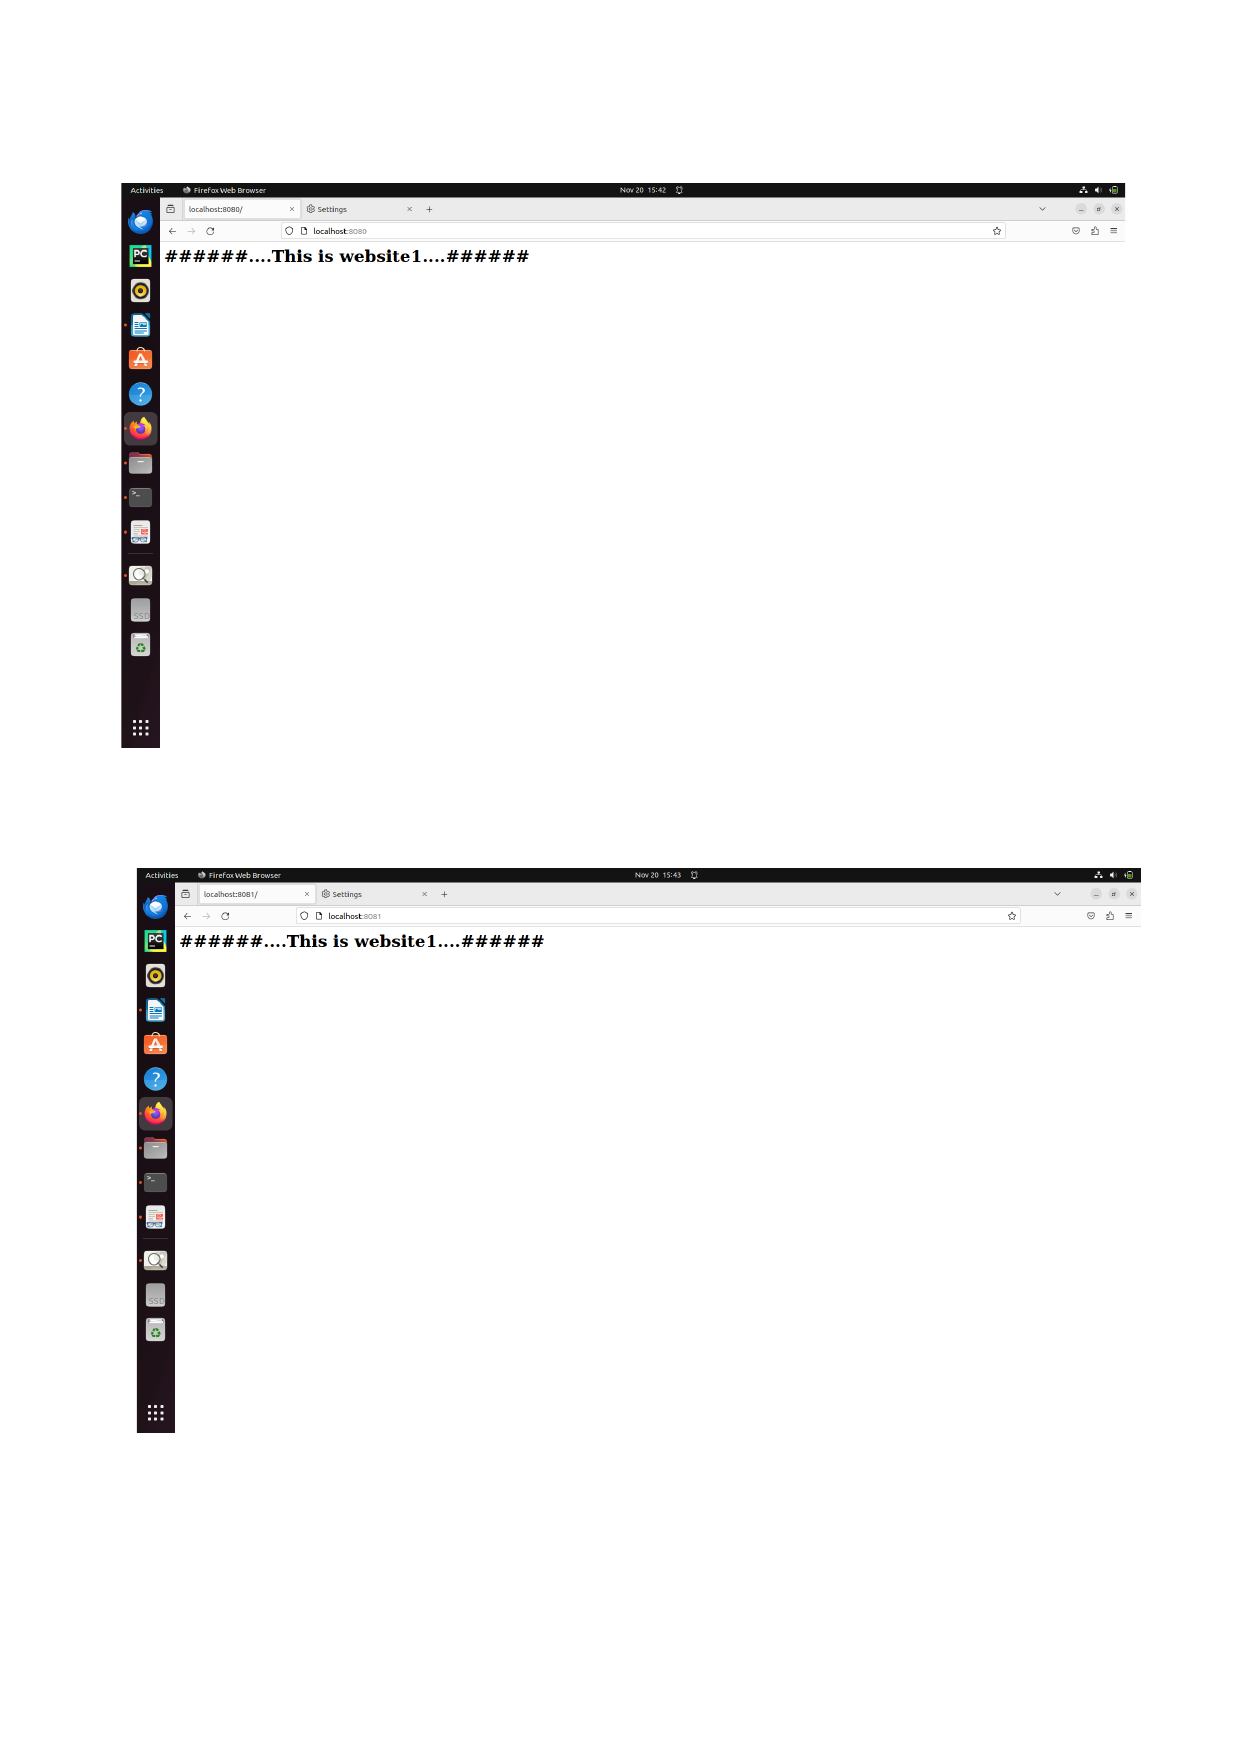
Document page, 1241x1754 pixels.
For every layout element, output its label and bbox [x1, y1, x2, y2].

picture [136, 868, 1141, 1433]
picture [121, 183, 1126, 748]
